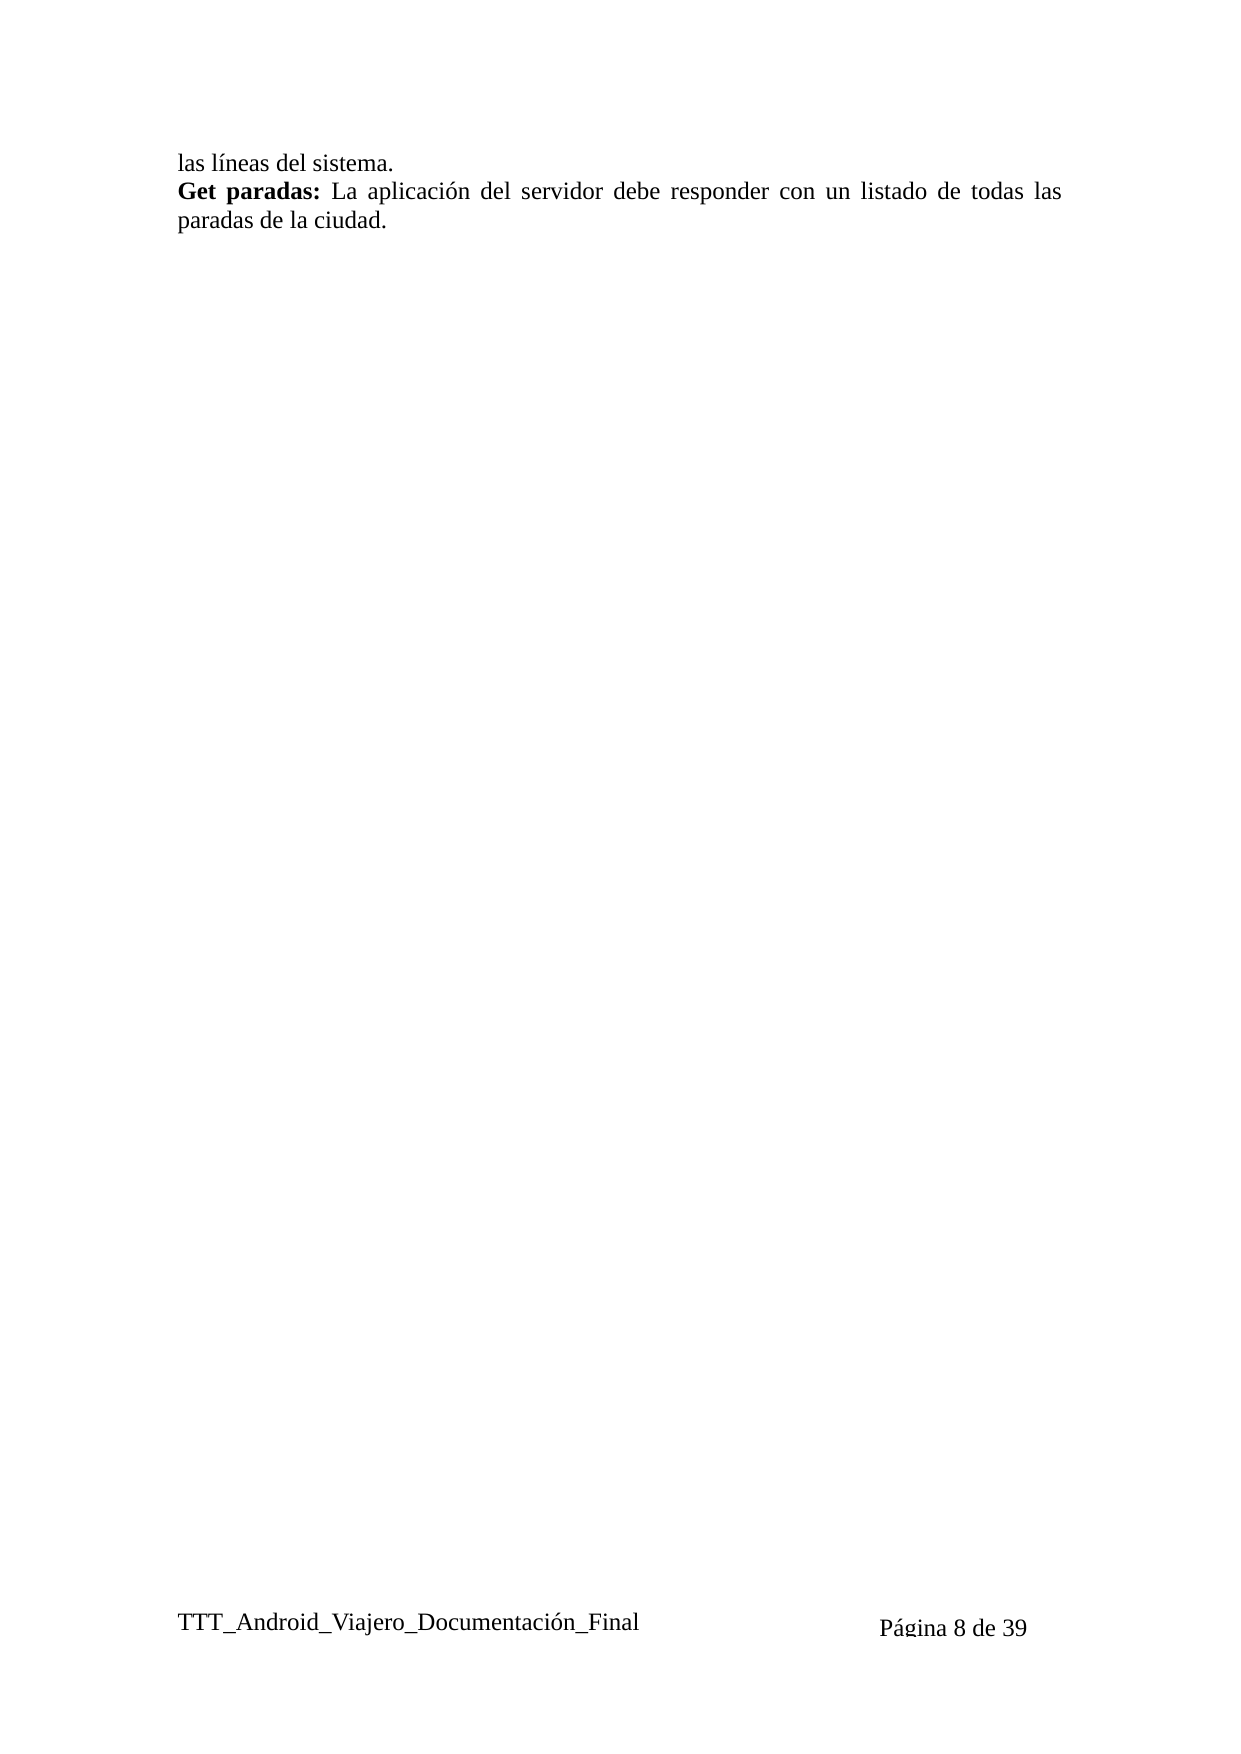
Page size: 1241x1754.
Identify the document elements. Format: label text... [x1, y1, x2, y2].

text Get paradas: La aplicación del servidor debe responder con un listado de todas las paradas de la ciudad. [177, 176, 1063, 234]
text las líneas del sistema. [177, 148, 1063, 176]
